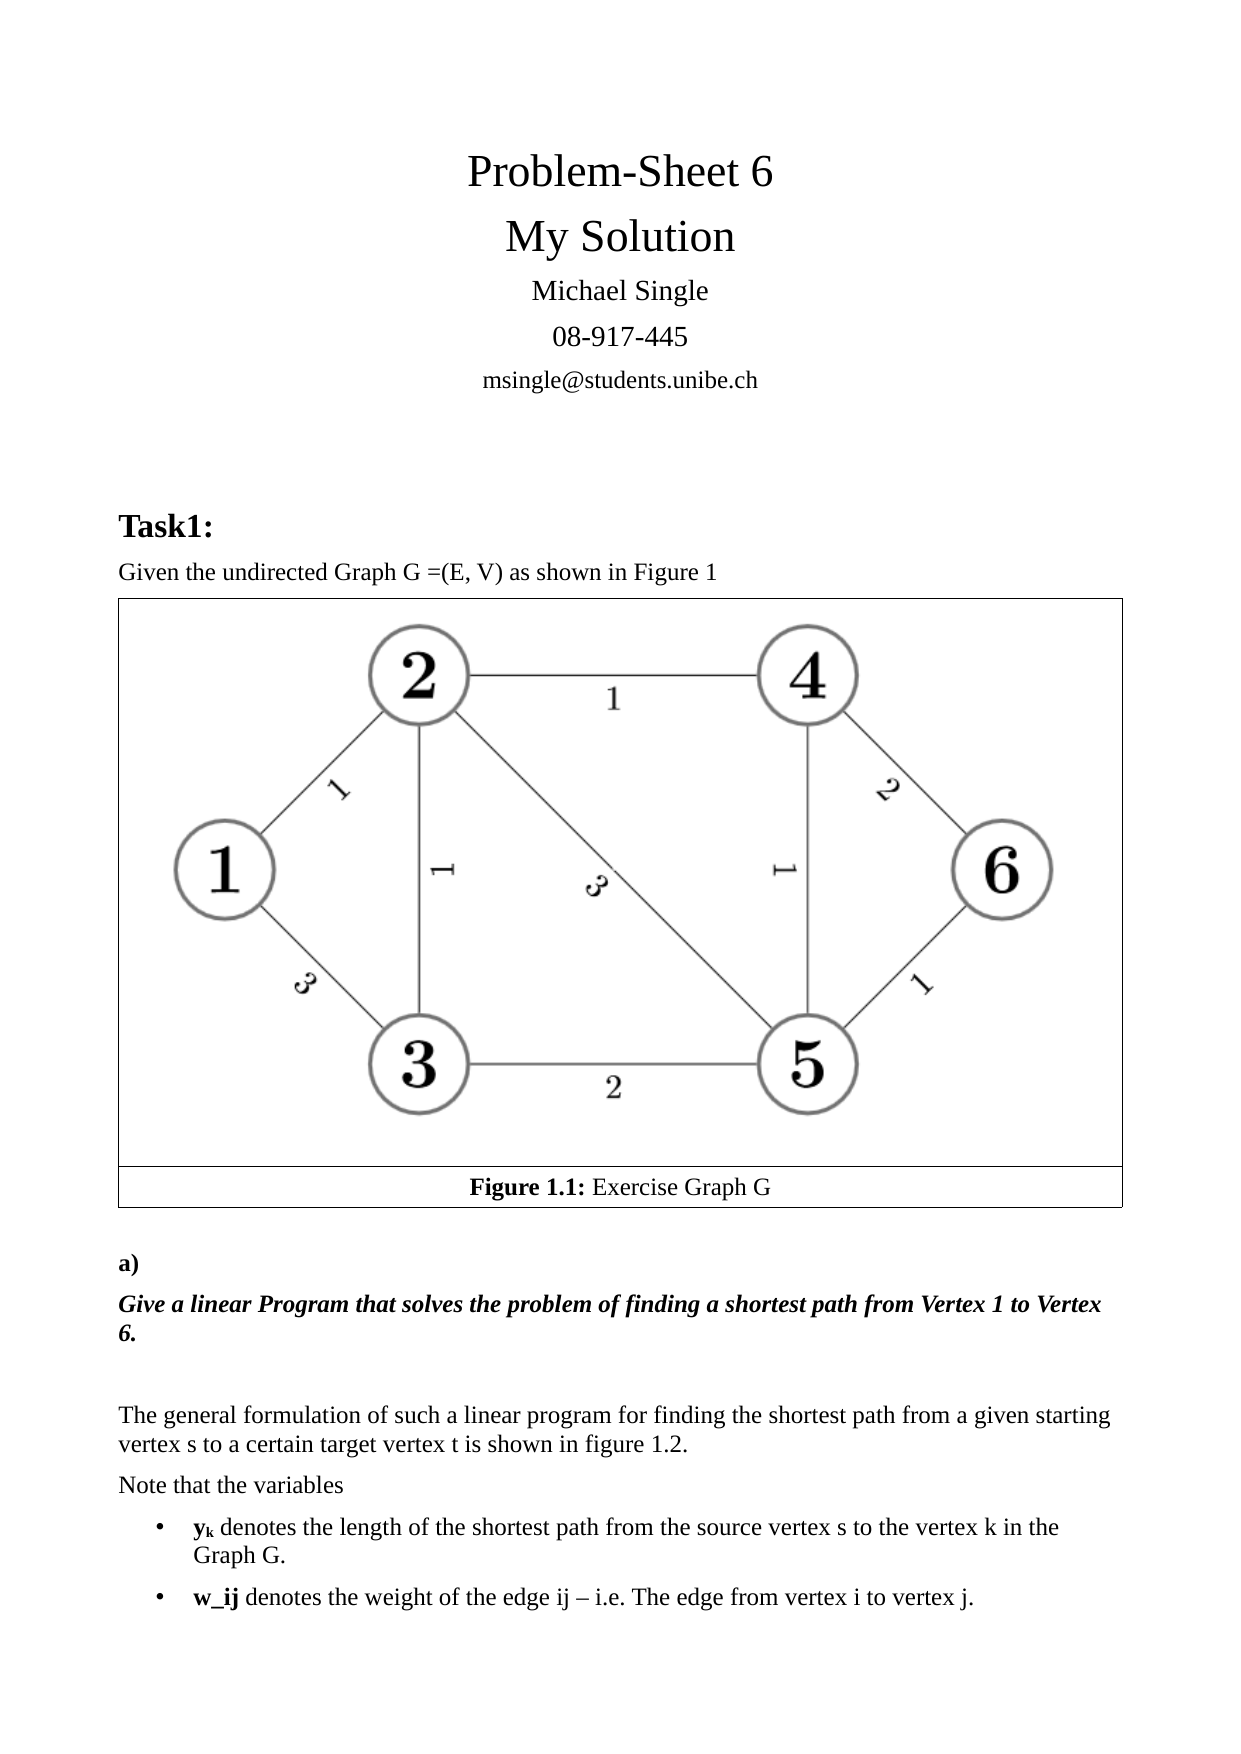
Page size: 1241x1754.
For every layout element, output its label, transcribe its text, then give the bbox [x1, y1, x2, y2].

text a) [118, 1248, 1122, 1277]
picture [123, 603, 1117, 1132]
table_header [119, 599, 1122, 1166]
subtitle Task1: [118, 506, 1122, 544]
text 08-917-445 [118, 319, 1122, 353]
list w_ij denotes the weight of the edge ij – i.e. The edge from vertex i to vertex j. [156, 1582, 1122, 1610]
text Michael Single [118, 273, 1122, 307]
text My Solution [118, 208, 1122, 261]
list yk denotes the length of the shortest path from the source vertex s to the vertex k in the Graph G. [156, 1512, 1122, 1569]
text Note that the variables [118, 1470, 1122, 1499]
text Give a linear Program that solves the problem of finding a shortest path from Vertex 1 to Vertex 6. [118, 1289, 1122, 1347]
text The general formulation of such a linear program for finding the shortest path from a given starting vertex s to a certain target vertex t is shown in figure 1.2. [118, 1400, 1122, 1458]
text Given the undirected Graph G =(E, V) as shown in Figure 1 [118, 557, 1122, 586]
text msingle@students.unibe.ch [118, 366, 1122, 394]
table_cell Figure 1.1: Exercise Graph G [119, 1167, 1122, 1207]
subtitle Problem-Sheet 6 [118, 143, 1122, 196]
